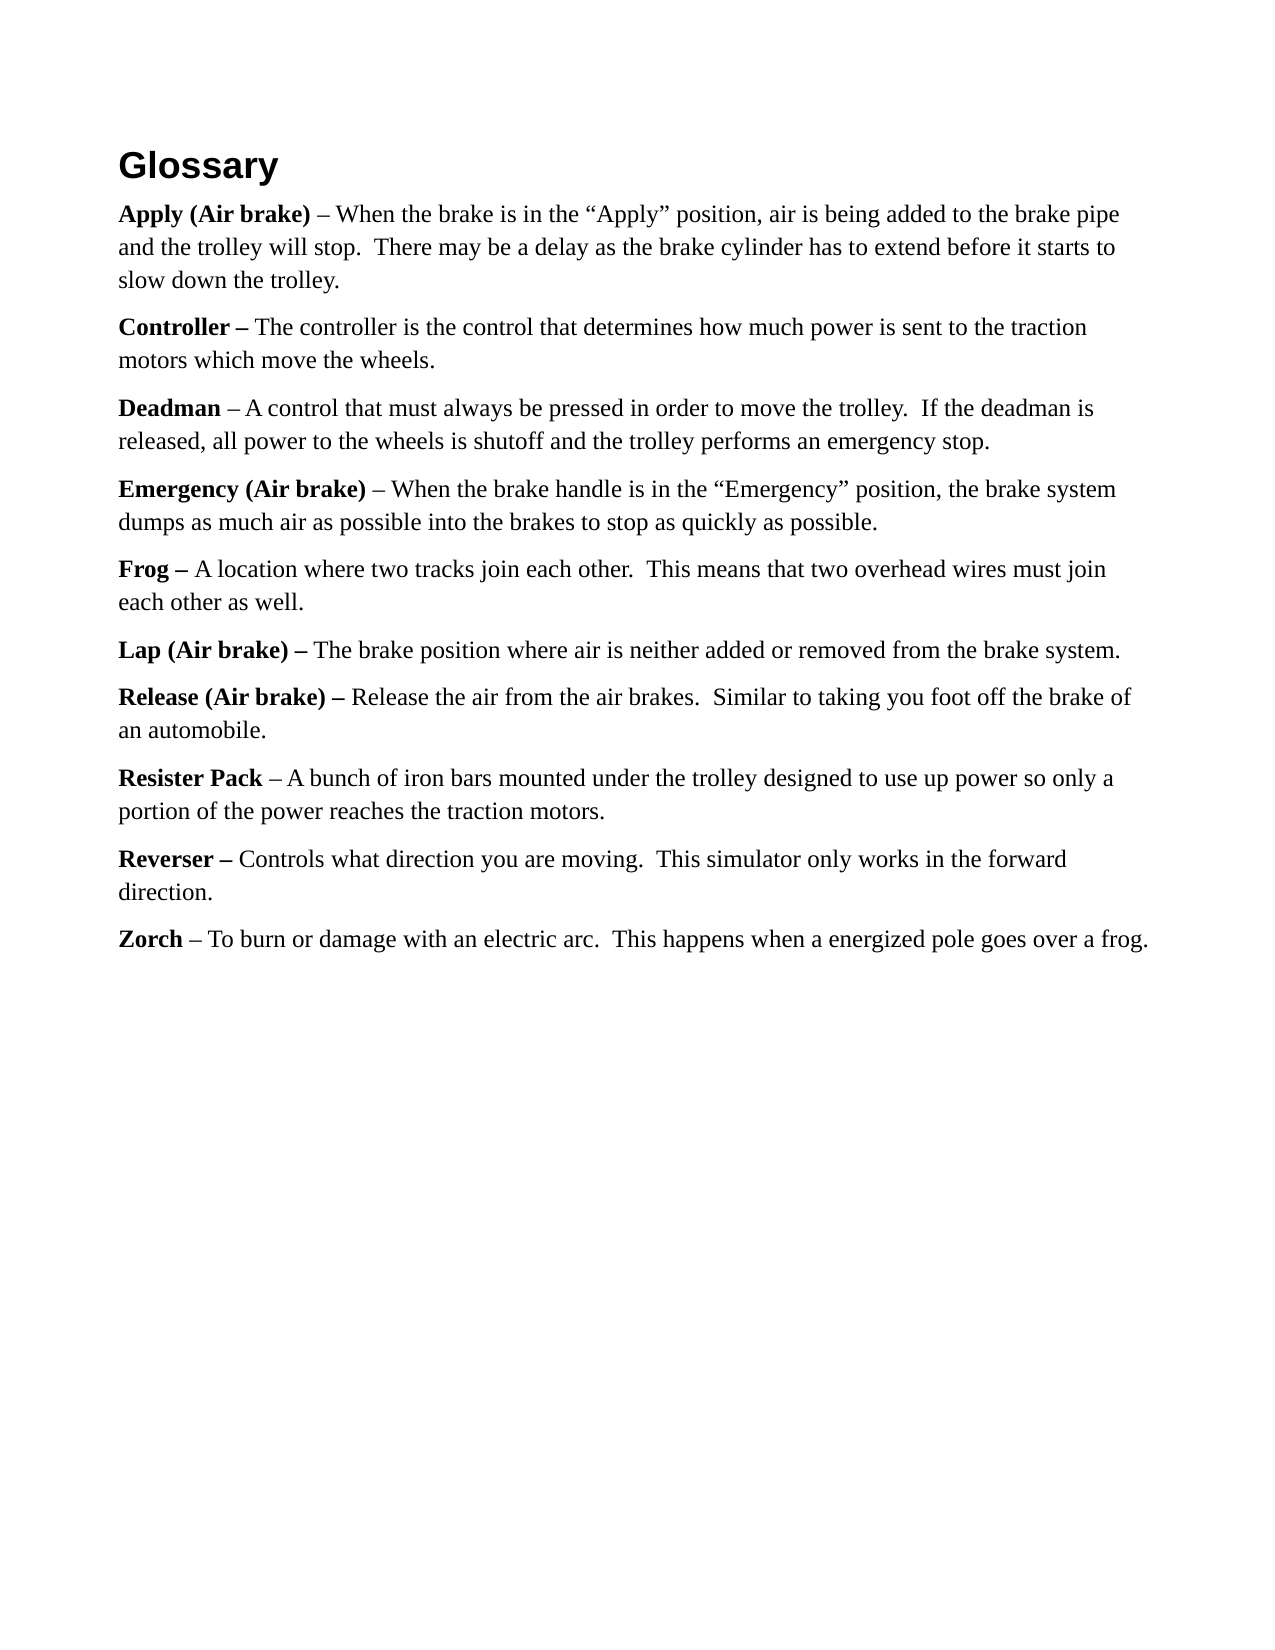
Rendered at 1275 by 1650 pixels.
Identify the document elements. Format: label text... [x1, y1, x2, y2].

text Controller – The controller is the control that determines how much power is sent to the traction motors which move the wheels. [118, 312, 1157, 374]
text Reverser – Controls what direction you are moving. This simulator only works in the forward direction. [118, 844, 1157, 906]
text Apply (Air brake) – When the brake is in the “Apply” position, air is being added to the brake pipe and the trolley will stop. There may be a delay as the brake cylinder has to extend before it starts to slow down the trolley. [118, 199, 1157, 293]
text Release (Air brake) – Release the air from the air brakes. Similar to taking you foot off the brake of an automobile. [118, 682, 1157, 744]
text Emergency (Air brake) – When the brake handle is in the “Emergency” position, the brake system dumps as much air as possible into the brakes to stop as quickly as possible. [118, 474, 1157, 535]
text Frog – A location where two tracks join each other. This means that two overhead wires must join each other as well. [118, 554, 1157, 616]
text Deadman – A control that must always be pressed in order to move the trolley. If the deadman is released, all power to the wheels is shutoff and the trolley performs an emergency stop. [118, 393, 1157, 455]
text Lap (Air brake) – The brake position where air is neither added or removed from the brake system. [118, 635, 1157, 664]
text Resister Pack – A bunch of iron bars mounted under the trolley designed to use up power so only a portion of the power reaches the traction motors. [118, 763, 1157, 825]
subtitle Glossary [118, 143, 1157, 186]
text Zorch – To burn or damage with an electric arc. This happens when a energized pole goes over a frog. [118, 924, 1157, 953]
